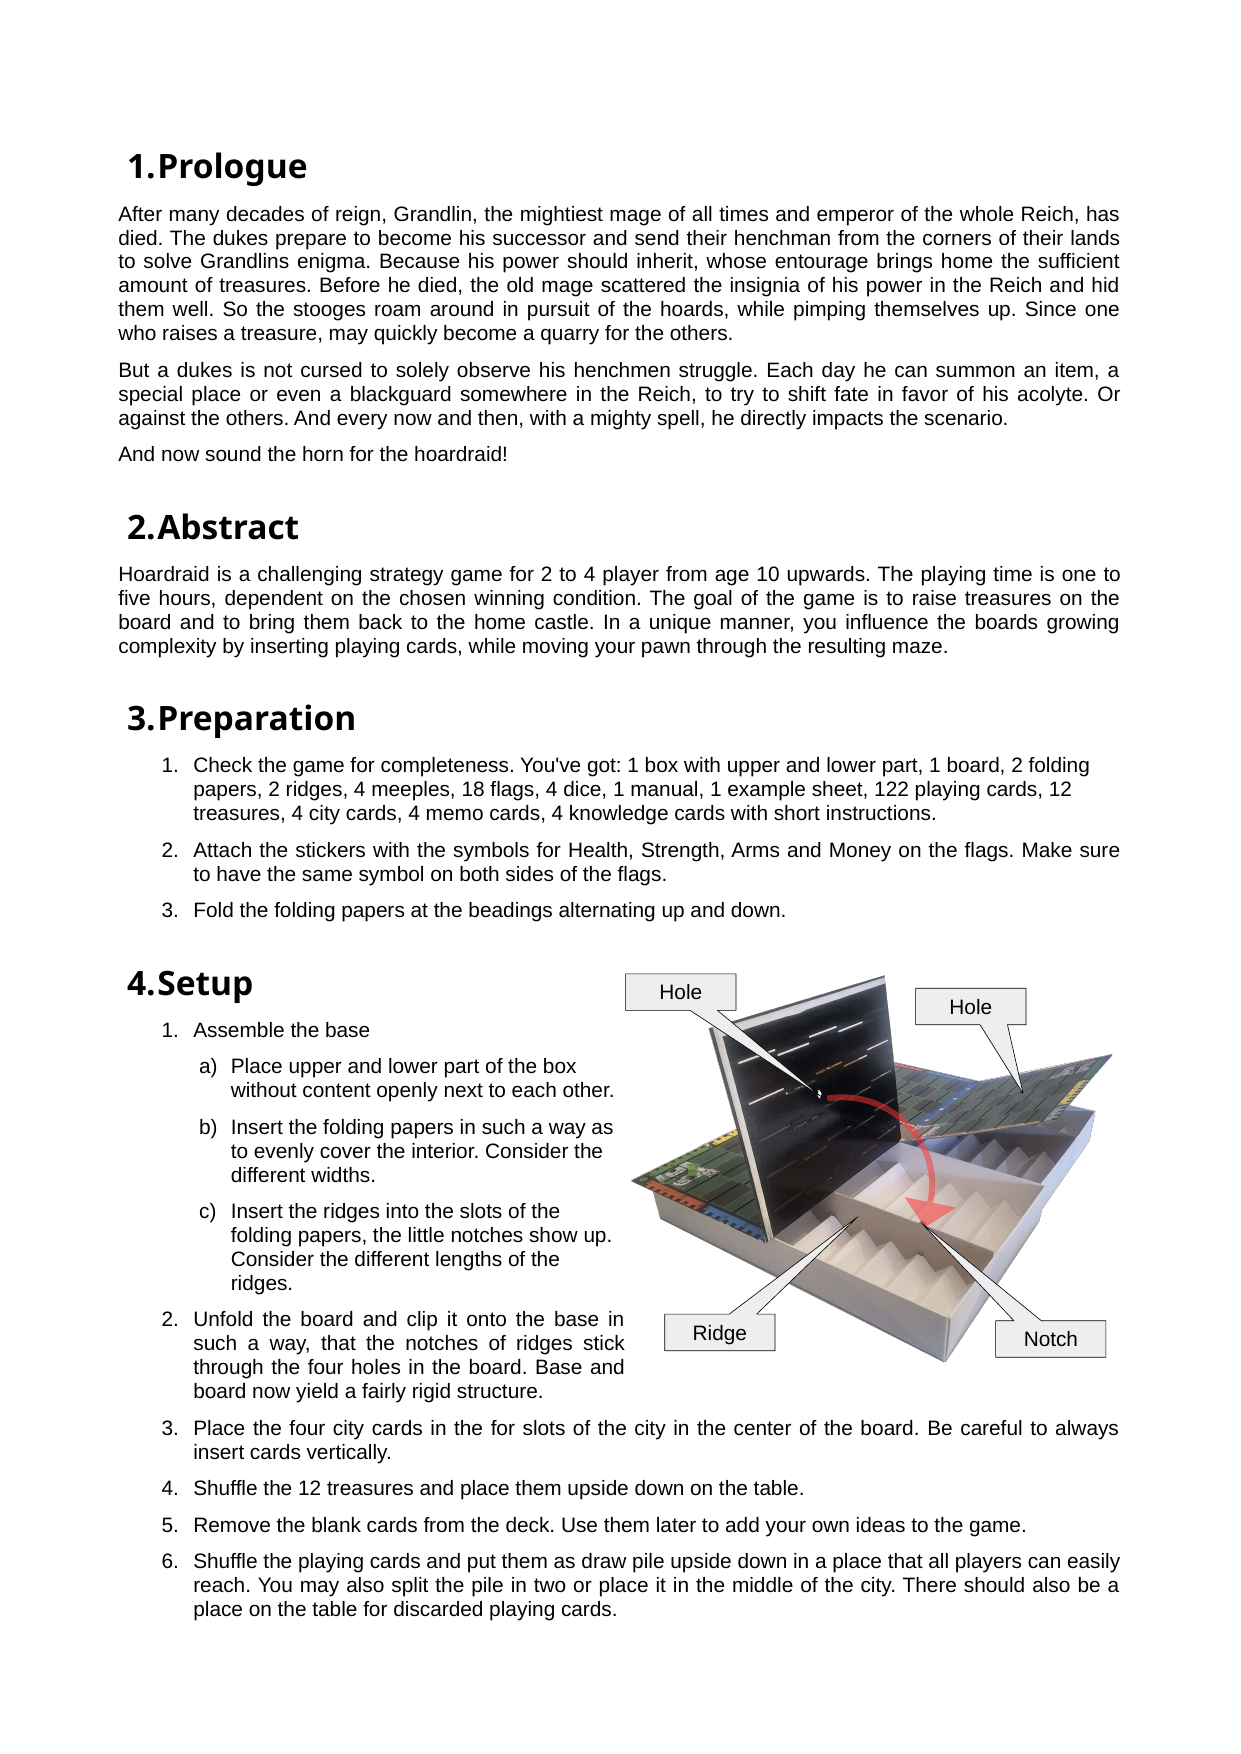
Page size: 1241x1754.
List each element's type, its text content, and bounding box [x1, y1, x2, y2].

text But a dukes is not cursed to solely observe his henchmen struggle. Each day he can summon an item, a special place or even a blackguard somewhere in the Reich, to try to shift fate in favor of his acolyte. Or against the others. And every now and then, with a mighty spell, he directly impacts the scenario. [118, 358, 1122, 429]
list Fold the folding papers at the beadings alternating up and down. [156, 898, 1122, 922]
list Place the four city cards in the for slots of the city in the center of the board. Be careful to always insert cards vertically. [156, 1416, 1122, 1463]
list Insert the ridges into the slots of the folding papers, the little notches show up. Consider the different lengths of the ridges. [193, 1199, 625, 1295]
subtitle Abstract [118, 503, 1122, 549]
list Assemble the base [156, 1018, 625, 1042]
list Remove the blank cards from the deck. Use them later to add your own ideas to the game. [156, 1512, 1122, 1536]
subtitle Prologue [118, 143, 1122, 189]
list Place upper and lower part of the box without content openly next to each other. [193, 1054, 625, 1102]
list Check the game for completeness. You've got: 1 box with upper and lower part, 1 board, 2 folding papers, 2 ridges, 4 meeples, 18 flags, 4 dice, 1 manual, 1 example sheet, 122 playing cards, 12 treasures, 4 city cards, 4 memo cards, 4 knowledge cards with short instructions. [156, 753, 1122, 825]
text And now sound the horn for the hoardraid! [118, 442, 1122, 466]
list Attach the stickers with the symbols for Health, Strength, Arms and Money on the flags. Make sure to have the same symbol on both sides of the flags. [156, 838, 1122, 886]
subtitle Preparation [118, 695, 1122, 741]
list Shuffle the 12 treasures and place them upside down on the table. [156, 1476, 1122, 1500]
text Hoardraid is a challenging strategy game for 2 to 4 player from age 10 upwards. The playing time is one to five hours, dependent on the chosen winning condition. The goal of the game is to raise treasures on the board and to bring them back to the home castle. In a unique manner, you influence the boards growing complexity by inserting playing cards, while moving your pawn through the resulting maze. [118, 562, 1122, 657]
list Unfold the board and clip it onto the base in such a way, that the notches of ridges stick through the four holes in the board. Base and board now yield a fairly rigid structure. [156, 1307, 1122, 1403]
subtitle Setup [118, 959, 1122, 1005]
picture [625, 973, 1119, 1369]
list Insert the folding papers in such a way as to evenly cover the interior. Consider the different widths. [193, 1114, 625, 1186]
list Shuffle the playing cards and put them as draw pile upside down in a place that all players can easily reach. You may also split the pile in two or place it in the middle of the city. There should also be a place on the table for discarded playing cards. [156, 1549, 1122, 1621]
text After many decades of reign, Grandlin, the mightiest mage of all times and emperor of the whole Reich, has died. The dukes prepare to become his successor and send their henchman from the corners of their lands to solve Grandlins enigma. Because his power should inherit, whose entourage brings home the sufficient amount of treasures. Before he died, the old mage scattered the insignia of his power in the Reich and hid them well. So the stooges roam around in pursuit of the hoards, while pimping themselves up. Since one who raises a treasure, may quickly become a quarry for the others. [118, 201, 1122, 345]
